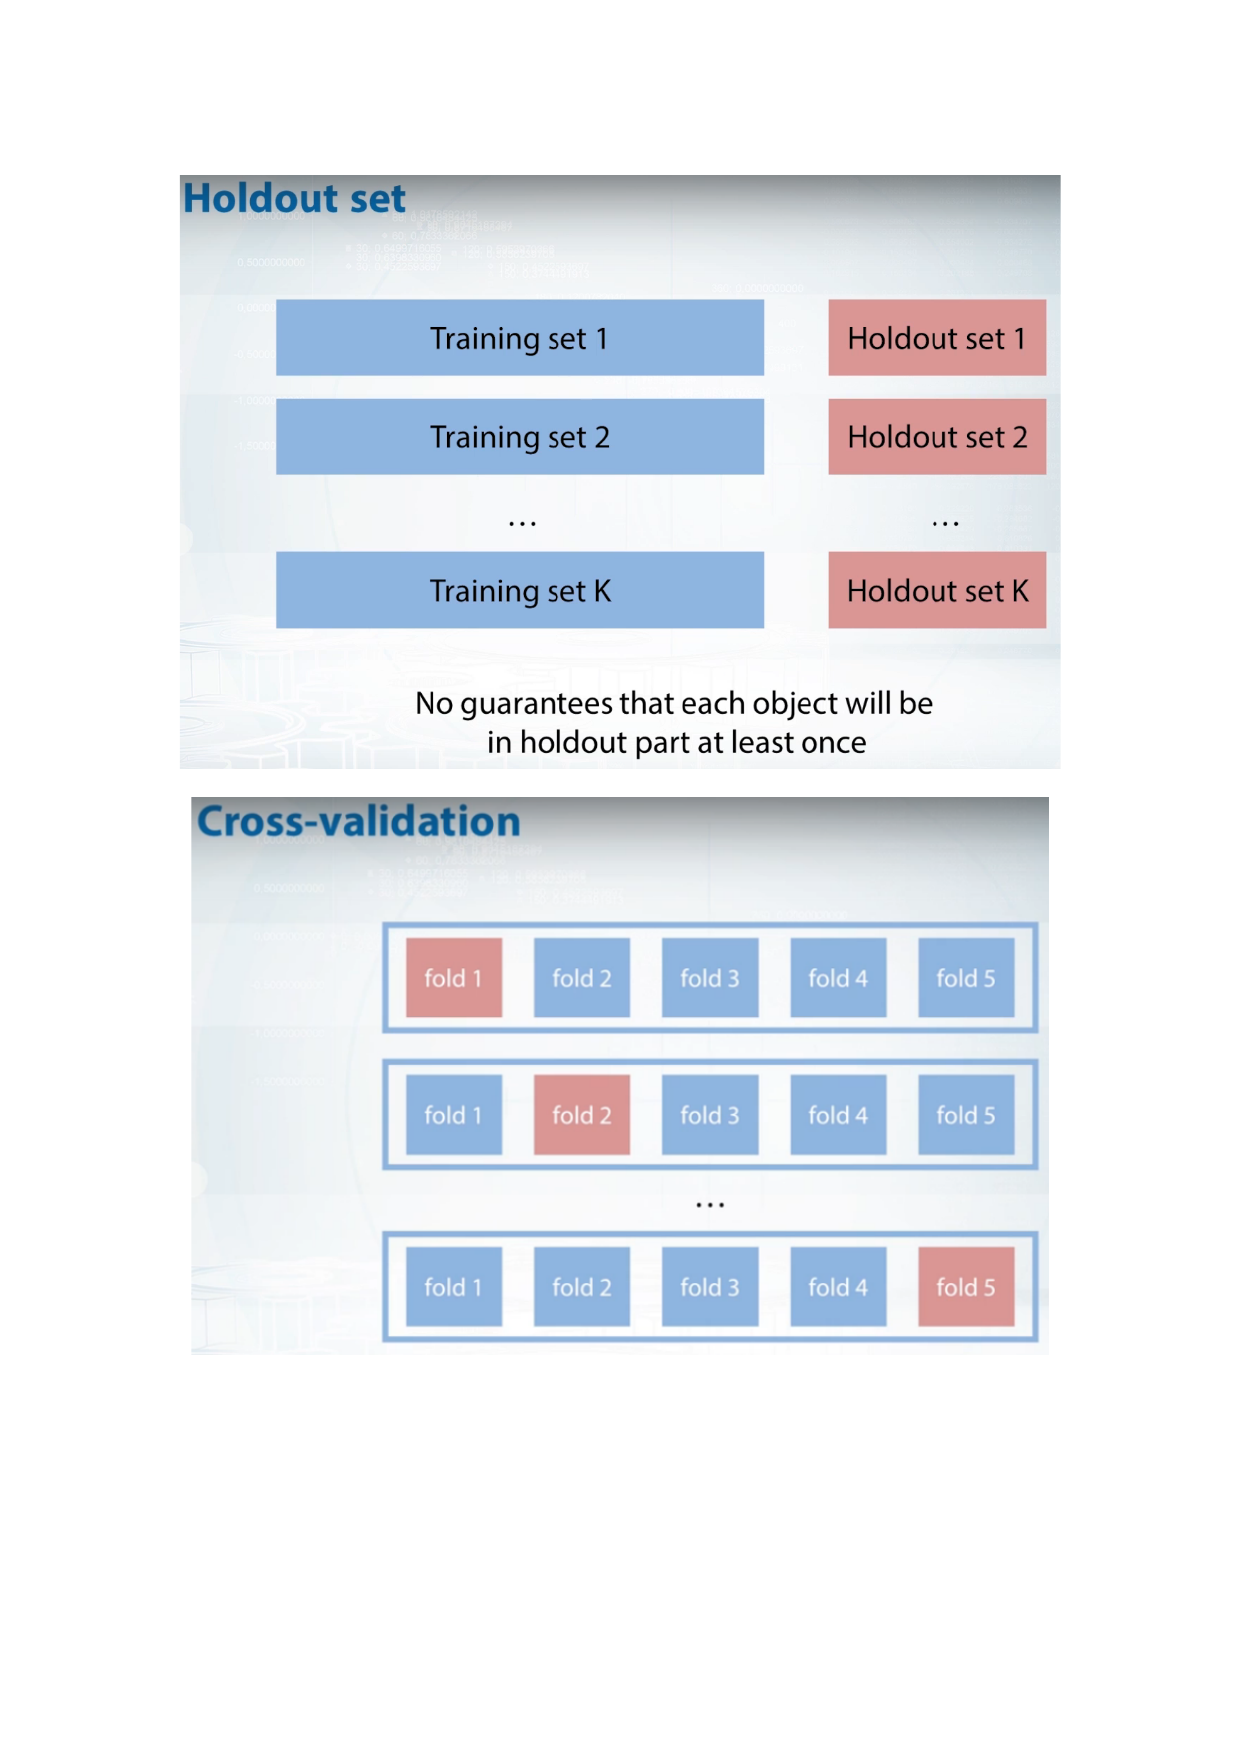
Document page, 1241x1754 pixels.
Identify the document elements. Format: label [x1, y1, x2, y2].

picture [191, 797, 1049, 1355]
picture [179, 175, 1061, 769]
